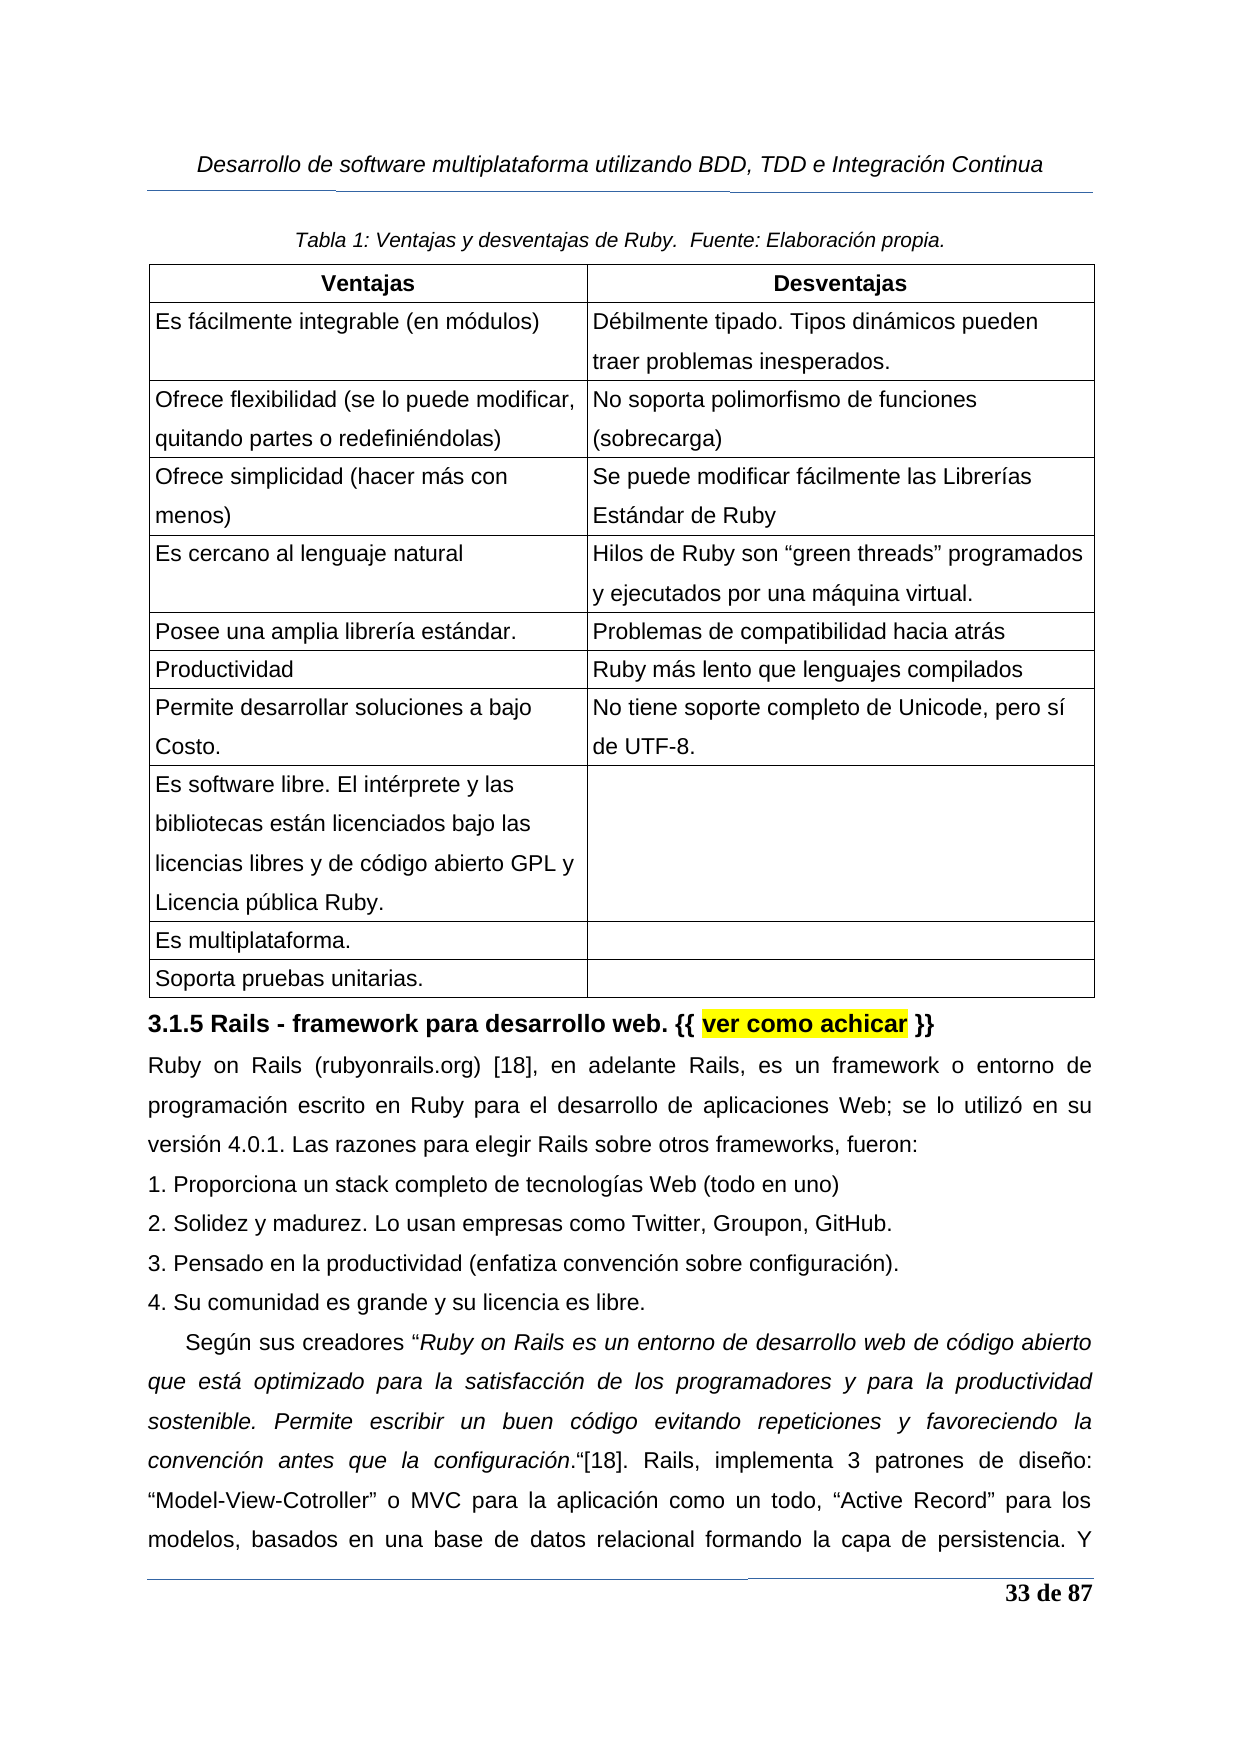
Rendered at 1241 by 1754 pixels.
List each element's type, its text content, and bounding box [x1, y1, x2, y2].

table_cell Es cercano al lenguaje natural [150, 536, 587, 612]
table_cell [588, 766, 1094, 921]
text Según sus creadores “Ruby on Rails es un entorno de desarrollo web de código abierto que está optimizado para la satisfacción de los programadores y para la productividad sostenible. Permite escribir un buen código evitando repeticiones y favoreciendo la convención antes que la configuración.“[18]. Rails, implementa 3 patrones de diseño: “Model-View-Cotroller” o MVC para la aplicación como un todo, “Active Record” para los modelos, basados en una base de datos relacional formando la capa de persistencia. Y [148, 1329, 1093, 1552]
table_cell Es multiplataforma. [150, 922, 587, 959]
text 2. Solidez y madurez. Lo usan empresas como Twitter, Groupon, GitHub. [148, 1210, 1093, 1237]
text 3. Pensado en la productividad (enfatiza convención sobre configuración). [148, 1250, 1093, 1276]
text 4. Su comunidad es grande y su licencia es libre. [148, 1289, 1093, 1316]
table_cell Hilos de Ruby son “green threads” programados y ejecutados por una máquina virtual. [588, 536, 1094, 612]
text Ruby on Rails (rubyonrails.org) [18], en adelante Rails, es un framework o entorno de programación escrito en Ruby para el desarrollo de aplicaciones Web; se lo utilizó en su versión 4.0.1. Las razones para elegir Rails sobre otros frameworks, fueron: [148, 1052, 1093, 1158]
table_cell Problemas de compatibilidad hacia atrás [588, 613, 1094, 650]
table_cell Soporta pruebas unitarias. [150, 960, 587, 997]
table_cell [588, 960, 1094, 997]
table_cell Es fácilmente integrable (en módulos) [150, 303, 587, 380]
table_cell No tiene soporte completo de Unicode, pero sí de UTF-8. [588, 689, 1094, 765]
table_header Ventajas [150, 265, 587, 302]
table_cell Ruby más lento que lenguajes compilados [588, 651, 1094, 688]
table_cell Es software libre. El intérprete y las bibliotecas están licenciados bajo las licencias libres y de código abierto GPL y Licencia pública Ruby. [150, 766, 587, 921]
table_cell [588, 922, 1094, 959]
table_cell Ofrece simplicidad (hacer más con menos) [150, 458, 587, 534]
table_header Desventajas [588, 265, 1094, 302]
text 1. Proporciona un stack completo de tecnologías Web (todo en uno) [148, 1171, 1093, 1197]
table_cell Productividad [150, 651, 587, 688]
text Tabla 1: Ventajas y desventajas de Ruby. Fuente: Elaboración propia. [148, 228, 1093, 252]
table_cell Permite desarrollar soluciones a bajo Costo. [150, 689, 587, 765]
table_cell Se puede modificar fácilmente las Librerías Estándar de Ruby [588, 458, 1094, 534]
table_cell No soporta polimorfismo de funciones (sobrecarga) [588, 381, 1094, 457]
table_cell Posee una amplia librería estándar. [150, 613, 587, 650]
table_cell Ofrece flexibilidad (se lo puede modificar, quitando partes o redefiniéndolas) [150, 381, 587, 457]
table_cell Débilmente tipado. Tipos dinámicos pueden traer problemas inesperados. [588, 303, 1094, 380]
list 3.1.5 Rails - framework para desarrollo web. {{ ver como achicar }} [148, 1009, 1093, 1038]
